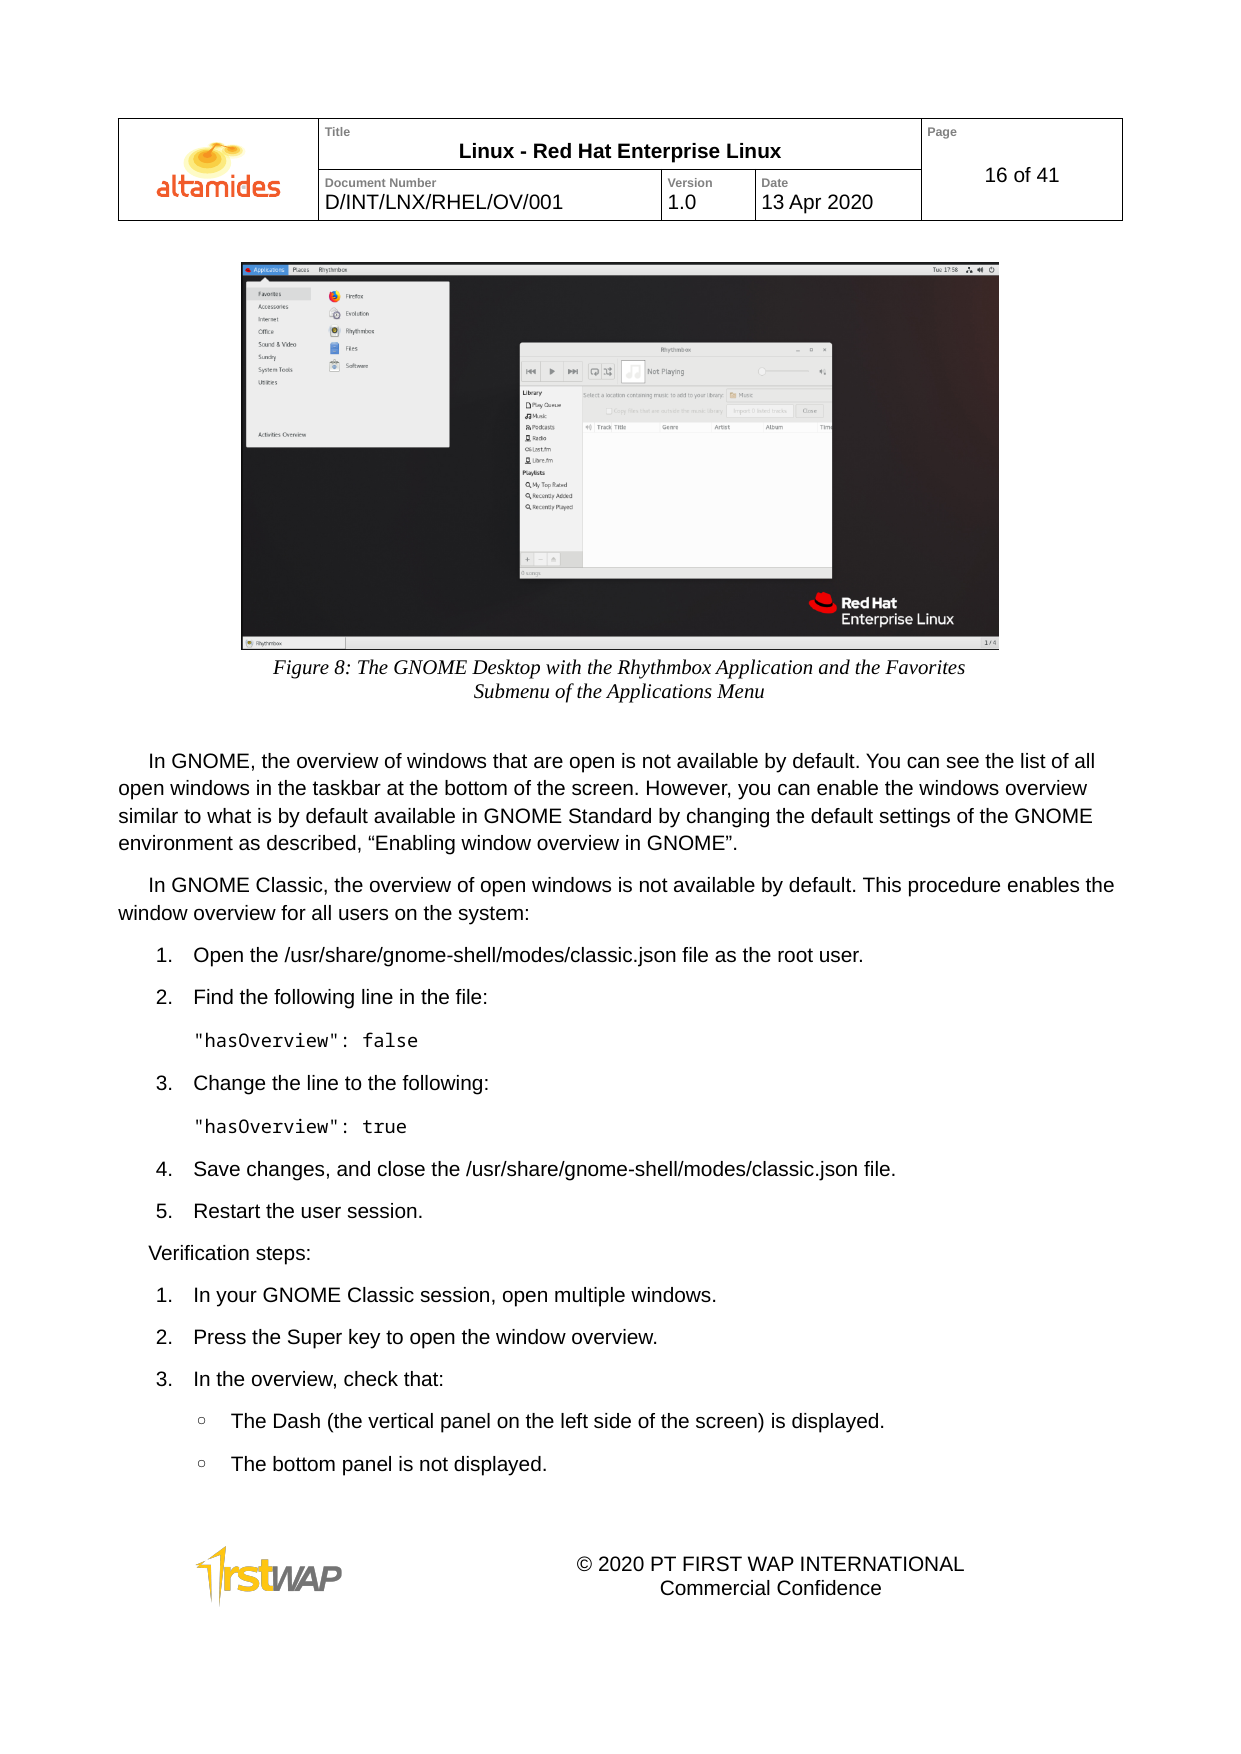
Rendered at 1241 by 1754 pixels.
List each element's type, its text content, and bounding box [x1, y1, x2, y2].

list Restart the user session. [156, 1199, 1122, 1223]
text Figure 8: The GNOME Desktop with the Rhythmbox Application and the Favorites Submenu of the Applications Menu [241, 650, 999, 703]
text In GNOME, the overview of windows that are open is not available by default. You can see the list of all open windows in the taskbar at the bottom of the screen. However, you can enable the windows overview similar to what is by default available in GNOME Standard by changing the default settings of the GNOME environment as described, “Enabling window overview in GNOME”. [118, 749, 1122, 855]
list Change the line to the following: [156, 1071, 1122, 1095]
picture [195, 1546, 342, 1607]
list Press the Super key to open the window overview. [156, 1325, 1122, 1349]
list The bottom panel is not displayed. [193, 1451, 1122, 1476]
list "hasOverview": false [156, 1027, 1122, 1052]
text In GNOME Classic, the overview of open windows is not available by default. This procedure enables the window overview for all users on the system: [118, 873, 1122, 925]
list Open the /usr/share/gnome-shell/modes/classic.json file as the root user. [156, 943, 1122, 967]
list "hasOverview": true [156, 1113, 1122, 1138]
list In your GNOME Classic session, open multiple windows. [156, 1283, 1122, 1307]
picture [241, 262, 999, 650]
list In the overview, check that: [156, 1367, 1122, 1391]
text Verification steps: [118, 1241, 1122, 1265]
list Save changes, and close the /usr/share/gnome-shell/modes/classic.json file. [156, 1157, 1122, 1181]
list The Dash (the vertical panel on the left side of the screen) is displayed. [193, 1409, 1122, 1433]
list Find the following line in the file: [156, 985, 1122, 1009]
